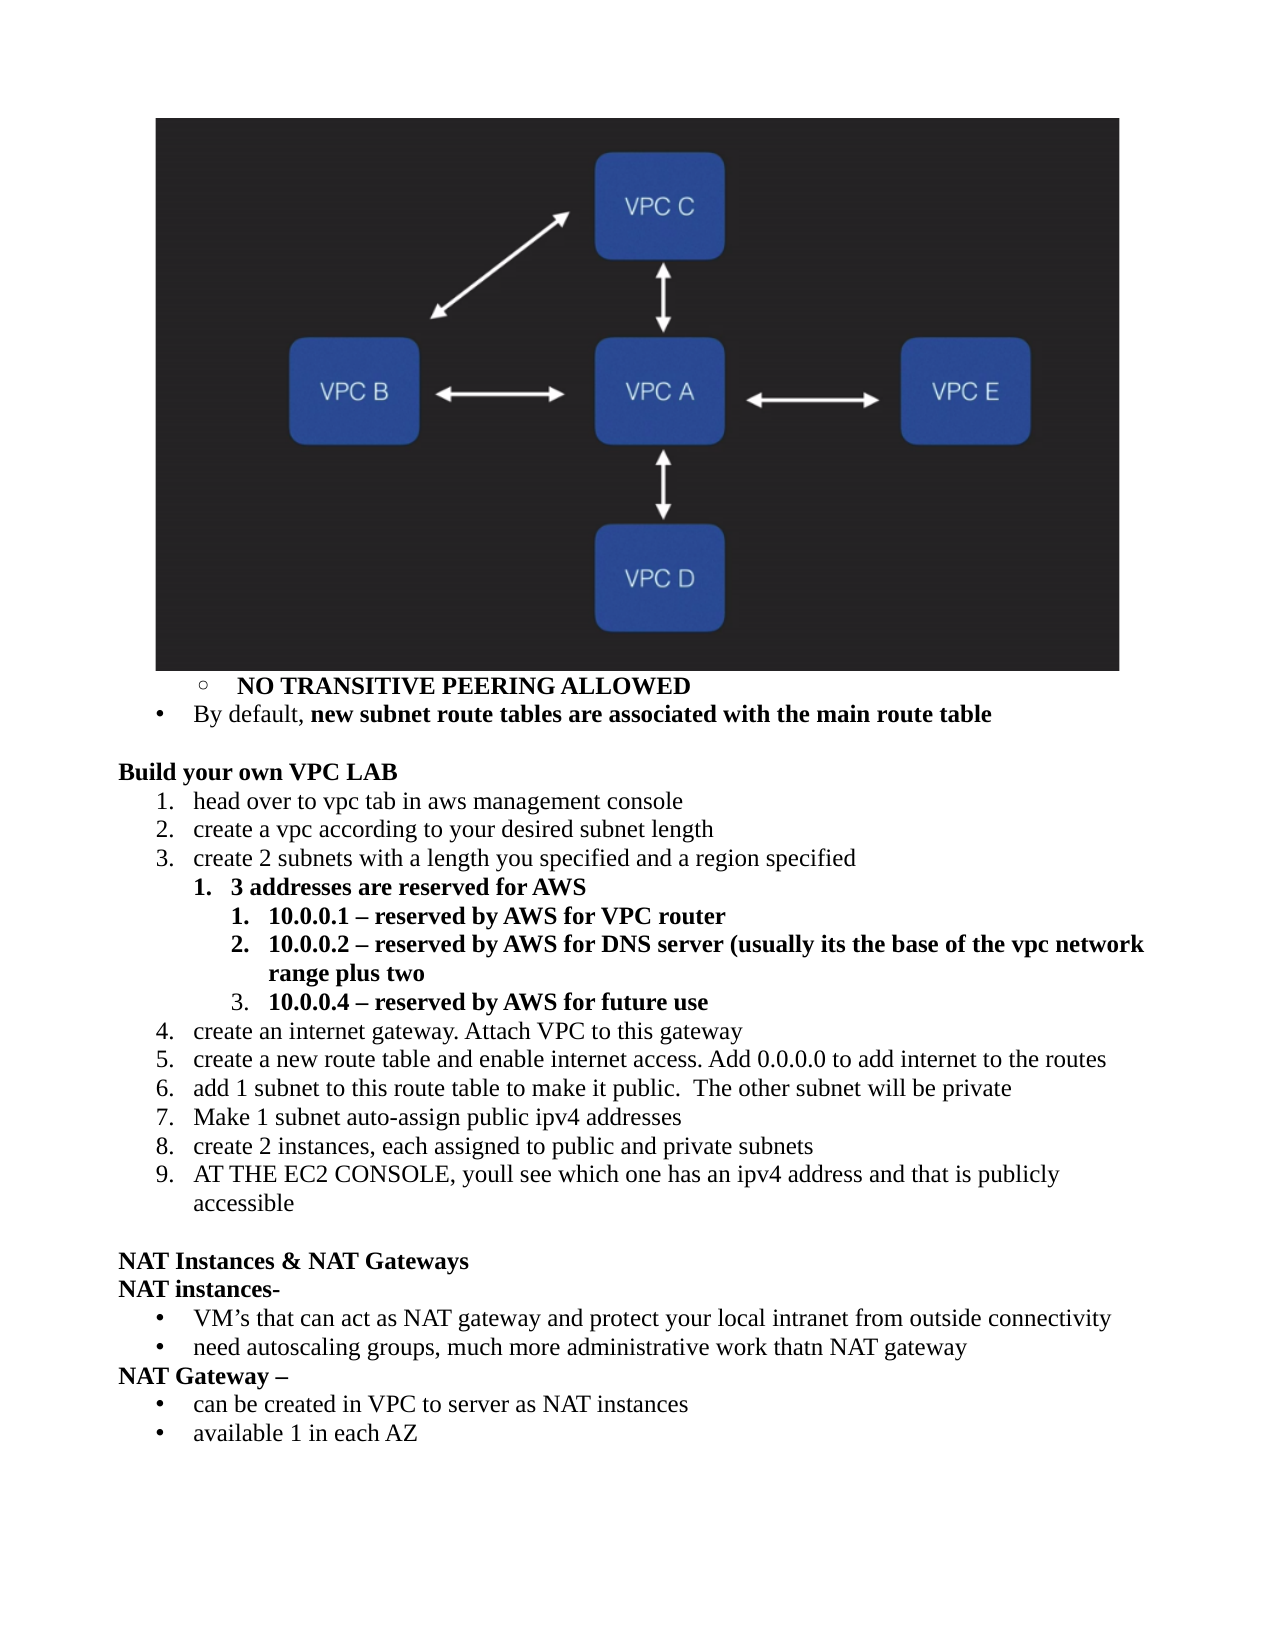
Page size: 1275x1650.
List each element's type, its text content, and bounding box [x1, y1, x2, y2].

text NAT instances- [118, 1274, 1157, 1303]
list can be created in VPC to server as NAT instances [156, 1389, 1157, 1418]
list 10.0.0.1 – reserved by AWS for VPC router [231, 901, 1157, 929]
list AT THE EC2 CONSOLE, youll see which one has an ipv4 address and that is publicly accessible [156, 1159, 1157, 1217]
list create 2 subnets with a length you specified and a region specified [156, 843, 1157, 872]
list need autoscaling groups, much more administrative work thatn NAT gateway [156, 1332, 1157, 1361]
list create a vpc according to your desired subnet length [156, 814, 1157, 843]
list 10.0.0.4 – reserved by AWS for future use [231, 987, 1157, 1016]
text NAT Gateway – [118, 1361, 1157, 1389]
list Make 1 subnet auto-assign public ipv4 addresses [156, 1102, 1157, 1131]
list head over to vpc tab in aws management console [156, 786, 1157, 814]
list 10.0.0.2 – reserved by AWS for DNS server (usually its the base of the vpc network range plus two [231, 929, 1157, 987]
list available 1 in each AZ [156, 1418, 1157, 1447]
list 3 addresses are reserved for AWS [193, 872, 1157, 901]
list add 1 subnet to this route table to make it public. The other subnet will be private [156, 1073, 1157, 1102]
text NAT Instances & NAT Gateways [118, 1246, 1157, 1274]
picture [155, 118, 1120, 671]
list create a new route table and enable internet access. Add 0.0.0.0 to add internet to the routes [156, 1044, 1157, 1073]
list NO TRANSITIVE PEERING ALLOWED [193, 118, 1157, 699]
list By default, new subnet route tables are associated with the main route table [156, 699, 1157, 728]
text Build your own VPC LAB [118, 757, 1157, 786]
list create 2 instances, each assigned to public and private subnets [156, 1131, 1157, 1159]
list create an internet gateway. Attach VPC to this gateway [156, 1016, 1157, 1044]
list VM’s that can act as NAT gateway and protect your local intranet from outside connectivity [156, 1303, 1157, 1332]
